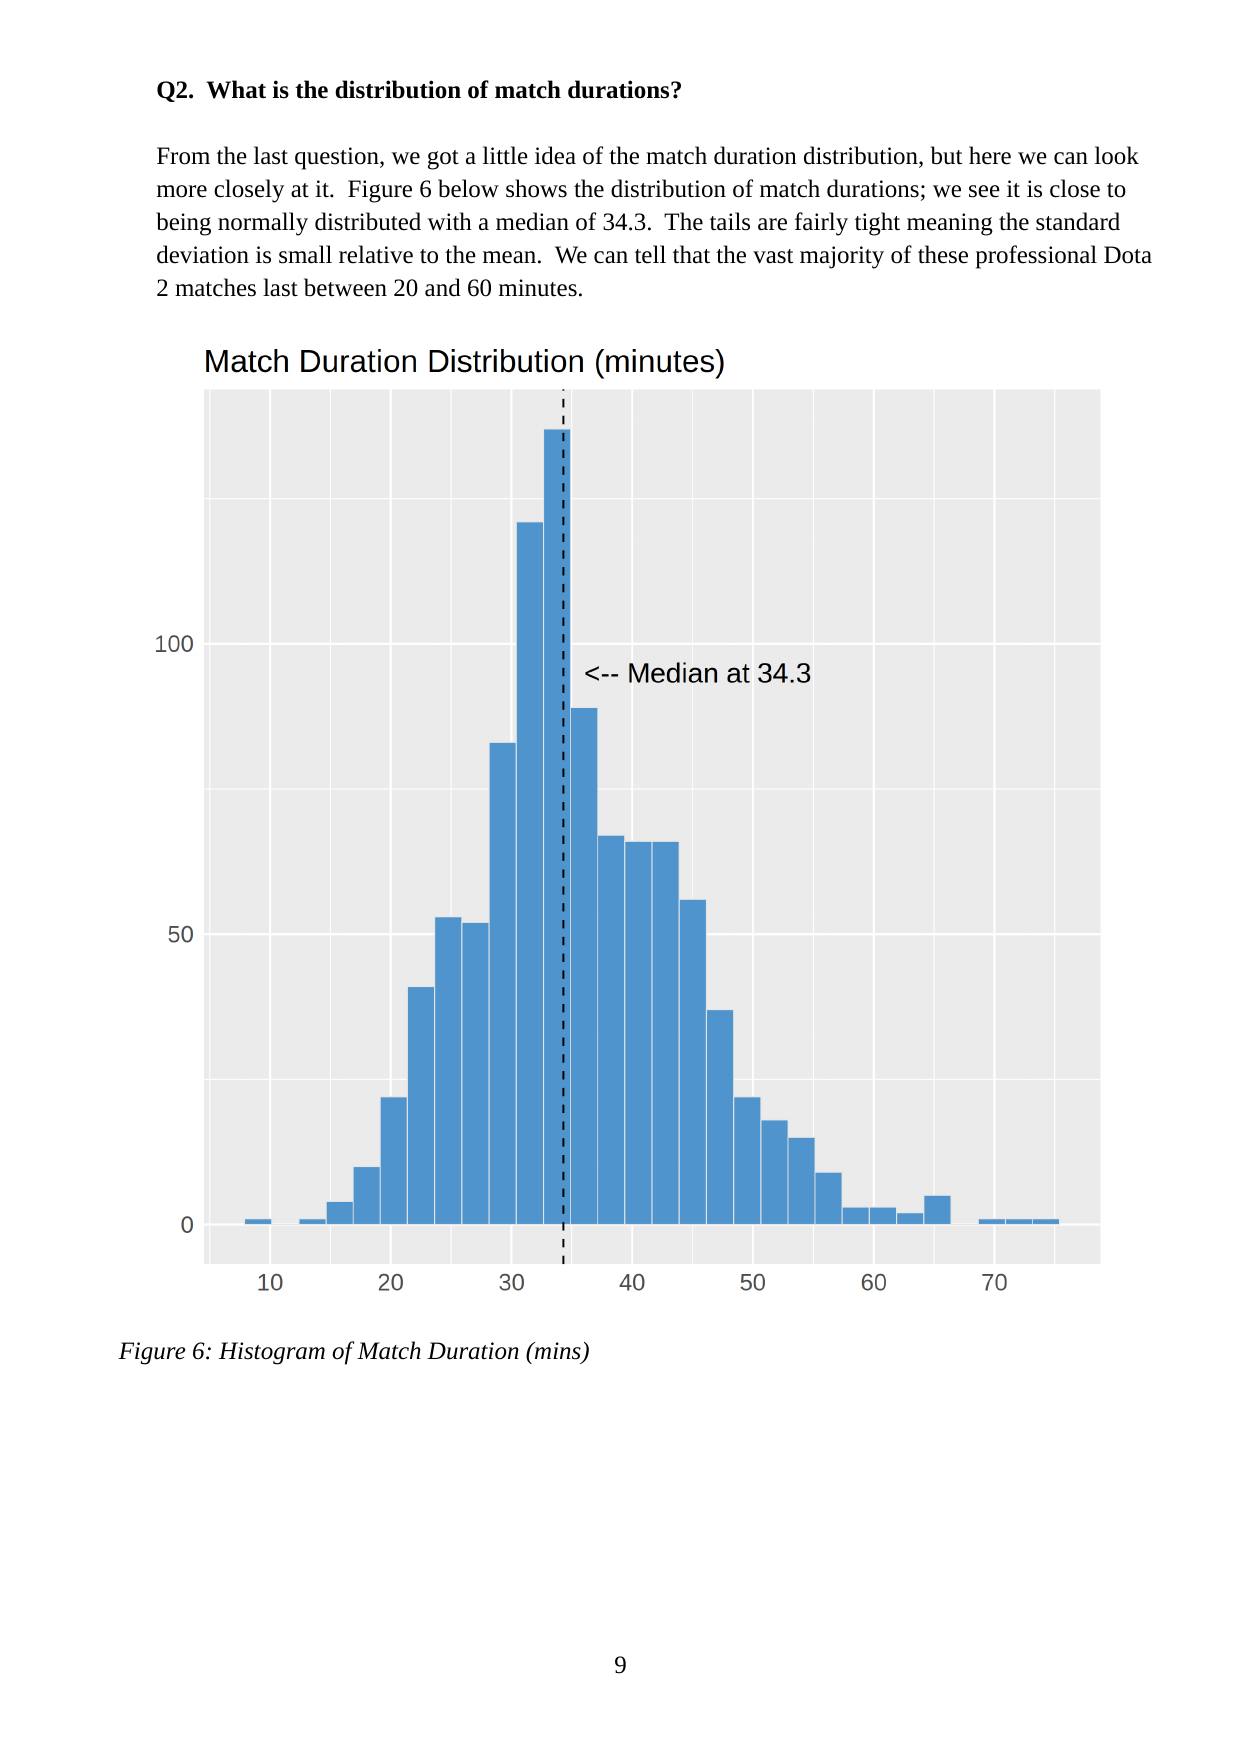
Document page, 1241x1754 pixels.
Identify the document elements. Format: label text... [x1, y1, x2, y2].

picture [118, 339, 1110, 1331]
text From the last question, we got a little idea of the match duration distribution, but here we can look more closely at it. Figure 6 below shows the distribution of match durations; we see it is close to being normally distributed with a median of 34.3. The tails are fairly tight meaning the standard deviation is small relative to the mean. We can tell that the vast majority of these professional Dota 2 matches last between 20 and 60 minutes. [156, 141, 1159, 302]
text Q2. What is the distribution of match durations? [156, 75, 1159, 104]
text Figure 6: Histogram of Match Duration (mins) [118, 1331, 1110, 1365]
